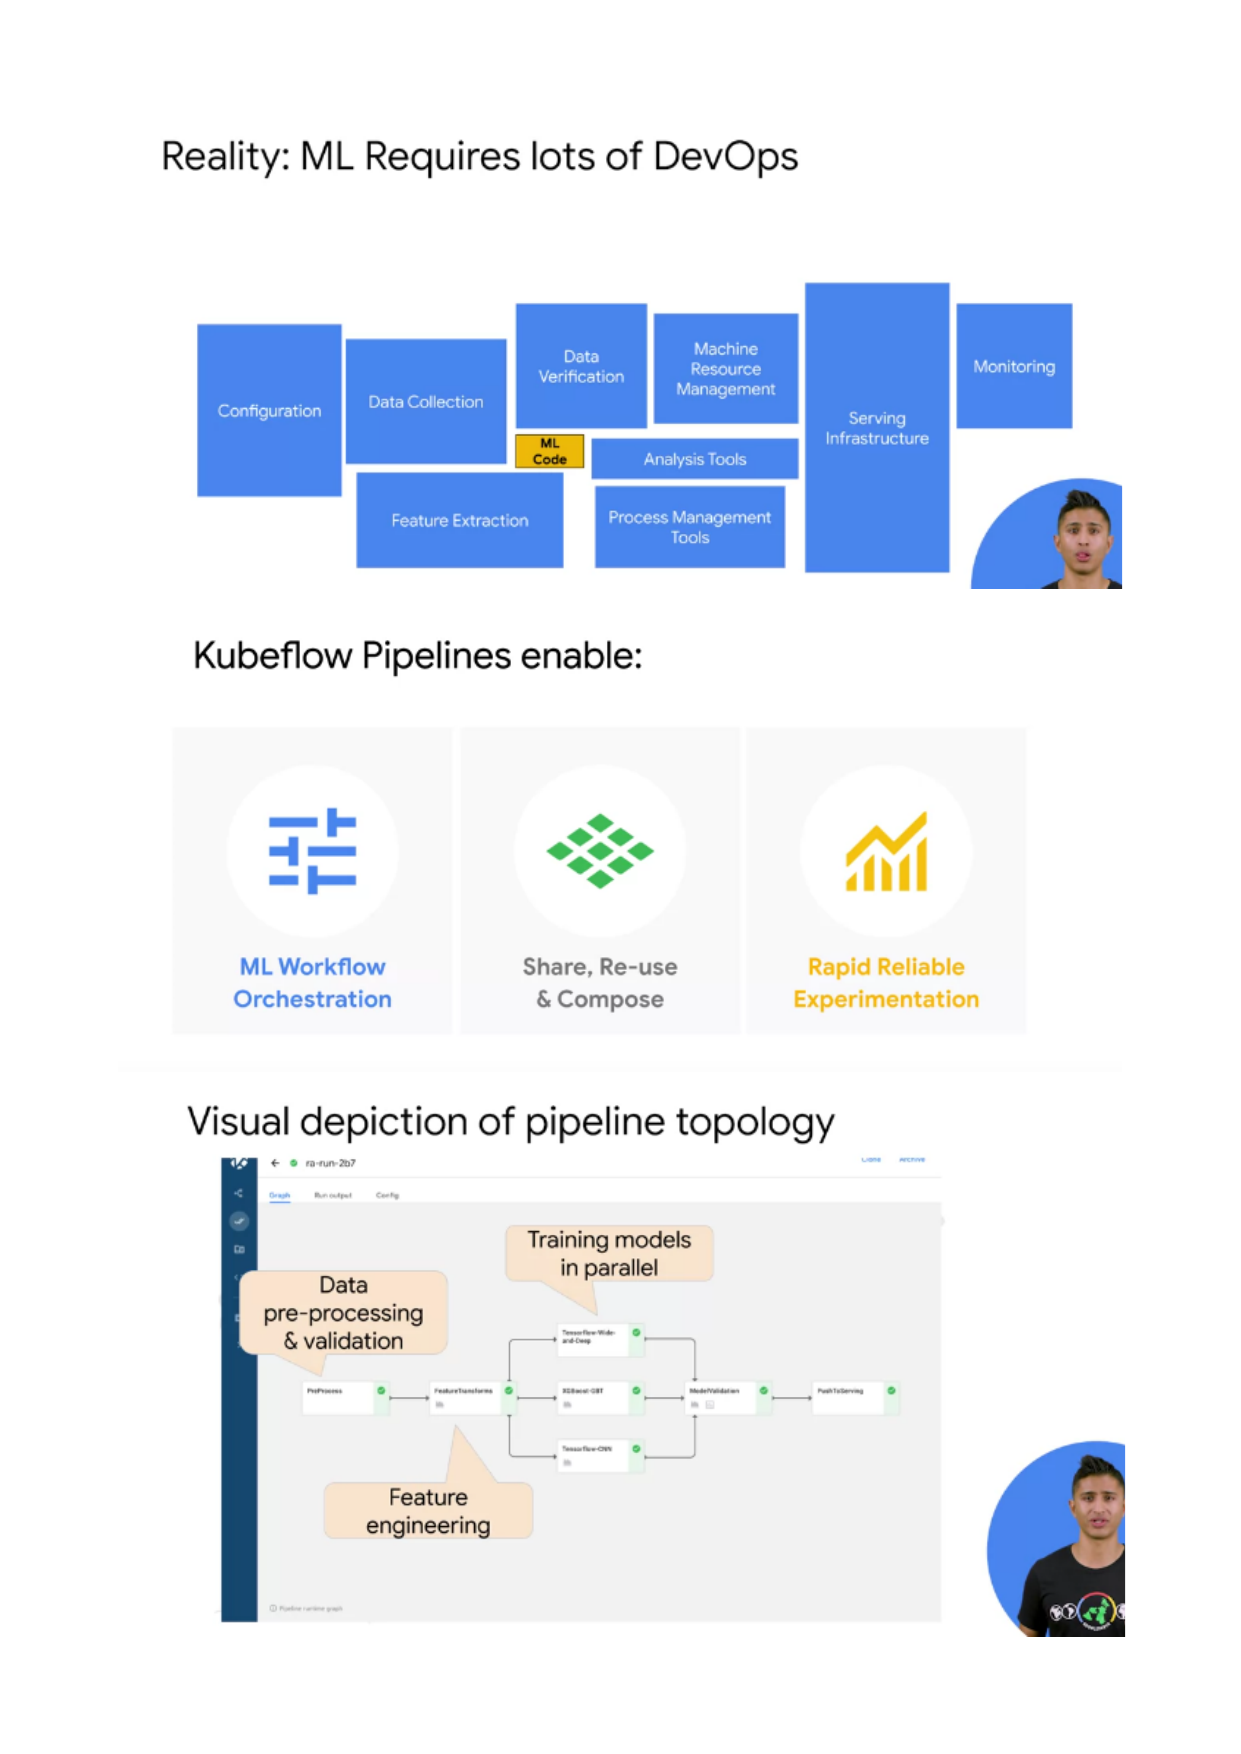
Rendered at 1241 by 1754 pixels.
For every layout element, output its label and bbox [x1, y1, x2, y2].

picture [121, 1086, 1126, 1637]
picture [118, 118, 1123, 589]
picture [118, 617, 1123, 1072]
